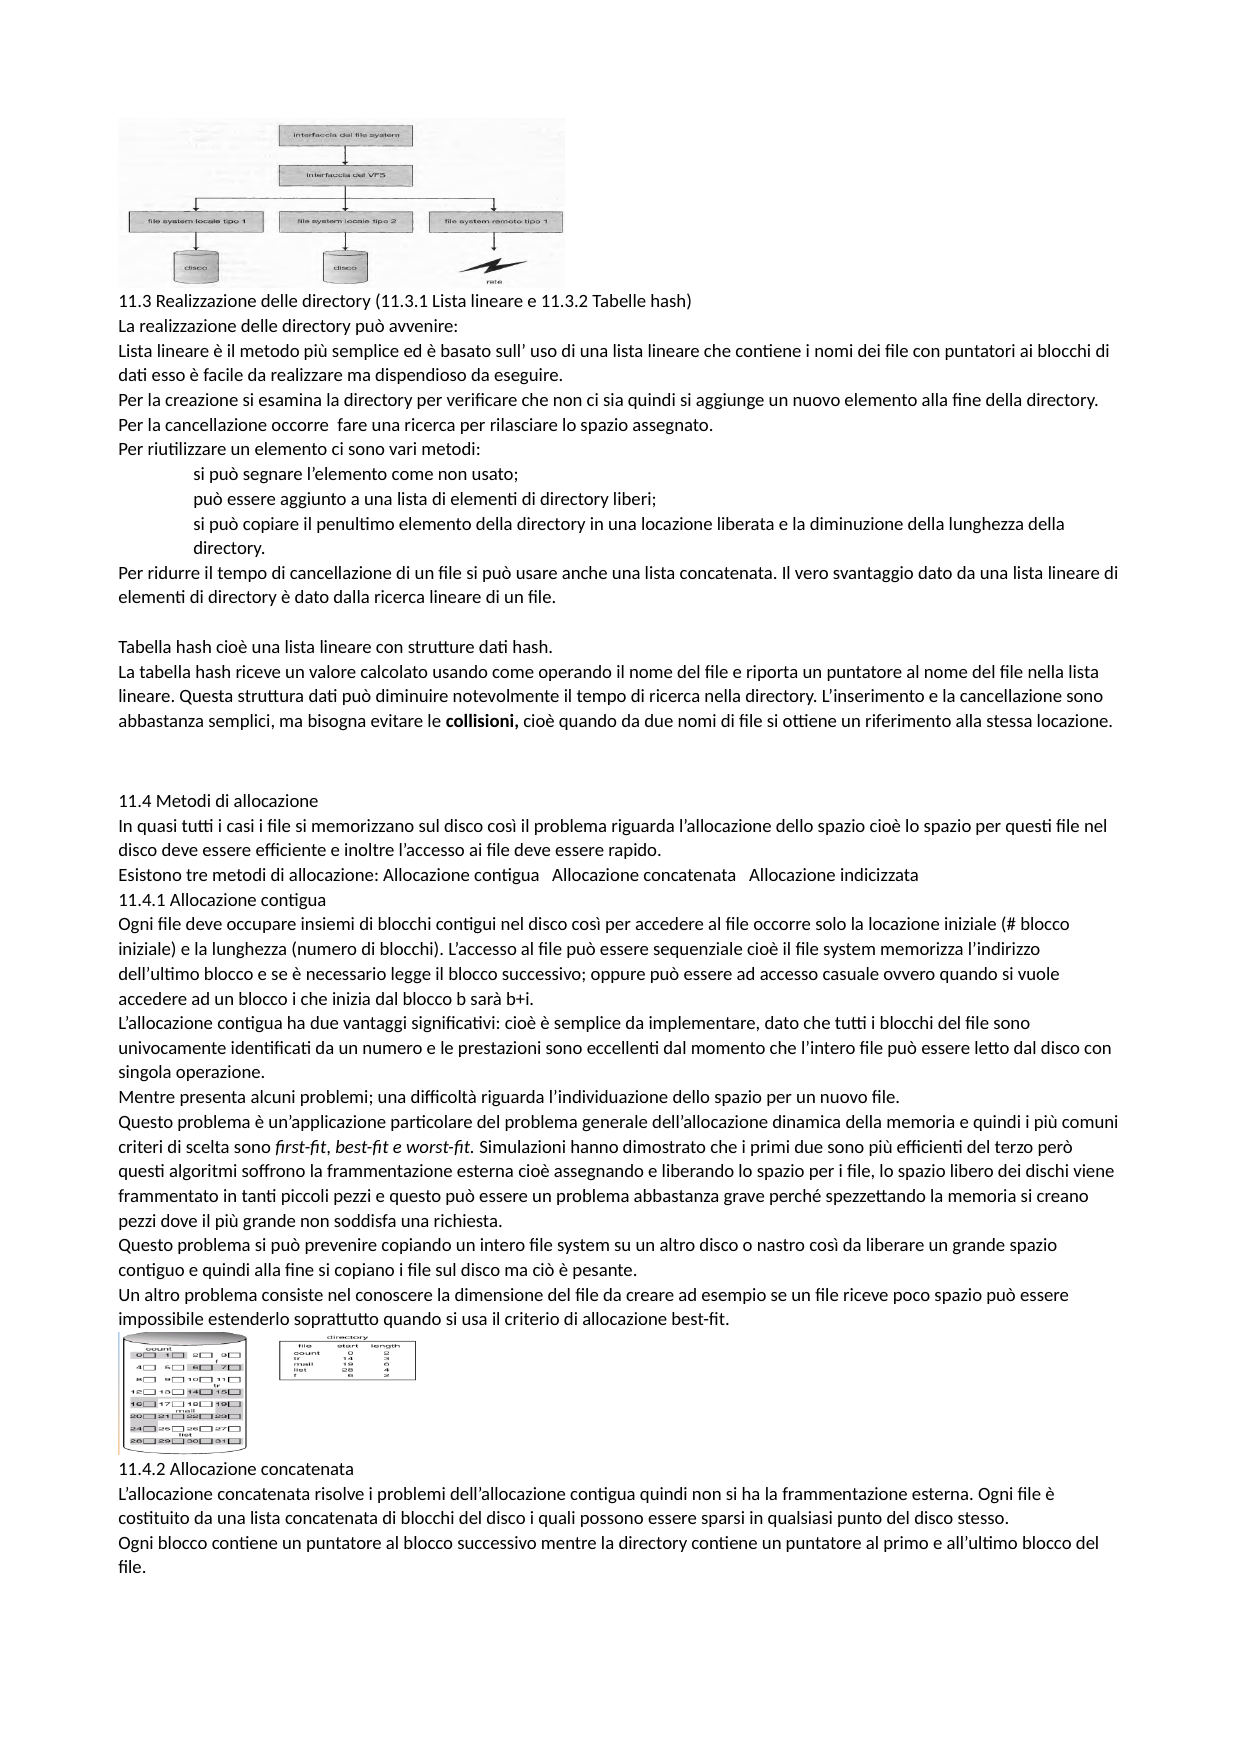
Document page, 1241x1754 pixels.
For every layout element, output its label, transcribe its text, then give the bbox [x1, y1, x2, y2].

picture [118, 1332, 418, 1455]
text Questo problema è un’applicazione particolare del problema generale dell’allocazione dinamica della memoria e quindi i più comuni criteri di scelta sono first-fit, best-fit e worst-fit. Simulazioni hanno dimostrato che i primi due sono più efficienti del terzo però questi algoritmi soffrono la frammentazione esterna cioè assegnando e liberando lo spazio per i file, lo spazio libero dei dischi viene frammentato in tanti piccoli pezzi e questo può essere un problema abbastanza grave perché spezzettando la memoria si creano pezzi dove il più grande non soddisfa una richiesta. [118, 1110, 1122, 1232]
text Esistono tre metodi di allocazione: Allocazione contigua Allocazione concatenata Allocazione indicizzata [118, 863, 1122, 886]
text univocamente identificati da un numero e le prestazioni sono eccellenti dal momento che l’intero file può essere letto dal disco con singola operazione. [118, 1036, 1122, 1084]
text Mentre presenta alcuni problemi; una difficoltà riguarda l’individuazione dello spazio per un nuovo file. [118, 1085, 1122, 1108]
text La tabella hash riceve un valore calcolato usando come operando il nome del file e riporta un puntatore al nome del file nella lista lineare. Questa struttura dati può diminuire notevolmente il tempo di ricerca nella directory. L’inserimento e la cancellazione sono abbastanza semplici, ma bisogna evitare le collisioni, cioè quando da due nomi di file si ottiene un riferimento alla stessa locazione. [118, 660, 1122, 762]
text Ogni file deve occupare insiemi di blocchi contigui nel disco così per accedere al file occorre solo la locazione iniziale (# blocco [118, 913, 1122, 936]
text Ogni blocco contiene un puntatore al blocco successivo mentre la directory contiene un puntatore al primo e all’ultimo blocco del file. [118, 1531, 1122, 1579]
list si può segnare l’elemento come non usato; [193, 462, 1122, 485]
text Per riutilizzare un elemento ci sono vari metodi: [118, 438, 1122, 461]
text 11.4.1 Allocazione contigua [118, 888, 1122, 911]
text 11.4.2 Allocazione concatenata [118, 1457, 1122, 1480]
text Tabella hash cioè una lista lineare con strutture dati hash. [118, 635, 1122, 658]
text La realizzazione delle directory può avvenire: [118, 314, 1122, 337]
list si può copiare il penultimo elemento della directory in una locazione liberata e la diminuzione della lunghezza della directory. [193, 512, 1122, 559]
text iniziale) e la lunghezza (numero di blocchi). L’accesso al file può essere sequenziale cioè il file system memorizza l’indirizzo dell’ultimo blocco e se è necessario legge il blocco successivo; oppure può essere ad accesso casuale ovvero quando si vuole accedere ad un blocco i che inizia dal blocco b sarà b+i. [118, 937, 1122, 1009]
text Lista lineare è il metodo più semplice ed è basato sull’ uso di una lista lineare che contiene i nomi dei file con puntatori ai blocchi di dati esso è facile da realizzare ma dispendioso da eseguire. [118, 339, 1122, 386]
text Per la creazione si esamina la directory per verificare che non ci sia quindi si aggiunge un nuovo elemento alla fine della directory. Per la cancellazione occorre fare una ricerca per rilasciare lo spazio assegnato. [118, 388, 1122, 436]
text In quasi tutti i casi i file si memorizzano sul disco così il problema riguarda l’allocazione dello spazio cioè lo spazio per questi file nel disco deve essere efficiente e inoltre l’accesso ai file deve essere rapido. [118, 814, 1122, 861]
text 11.4 Metodi di allocazione [118, 789, 1122, 812]
list può essere aggiunto a una lista di elementi di directory liberi; [193, 487, 1122, 510]
text L’allocazione contigua ha due vantaggi significativi: cioè è semplice da implementare, dato che tutti i blocchi del file sono [118, 1011, 1122, 1034]
text 11.3 Realizzazione delle directory (11.3.1 Lista lineare e 11.3.2 Tabelle hash) [118, 289, 1122, 312]
text Questo problema si può prevenire copiando un intero file system su un altro disco o nastro così da liberare un grande spazio contiguo e quindi alla fine si copiano i file sul disco ma ciò è pesante. [118, 1233, 1122, 1281]
text Per ridurre il tempo di cancellazione di un file si può usare anche una lista concatenata. Il vero svantaggio dato da una lista lineare di elementi di directory è dato dalla ricerca lineare di un file. [118, 561, 1122, 609]
text L’allocazione concatenata risolve i problemi dell’allocazione contigua quindi non si ha la frammentazione esterna. Ogni file è costituito da una lista concatenata di blocchi del disco i quali possono essere sparsi in qualsiasi punto del disco stesso. [118, 1482, 1122, 1529]
text Un altro problema consiste nel conoscere la dimensione del file da creare ad esempio se un file riceve poco spazio può essere impossibile estenderlo soprattutto quando si usa il criterio di allocazione best-fit. [118, 1283, 1122, 1331]
